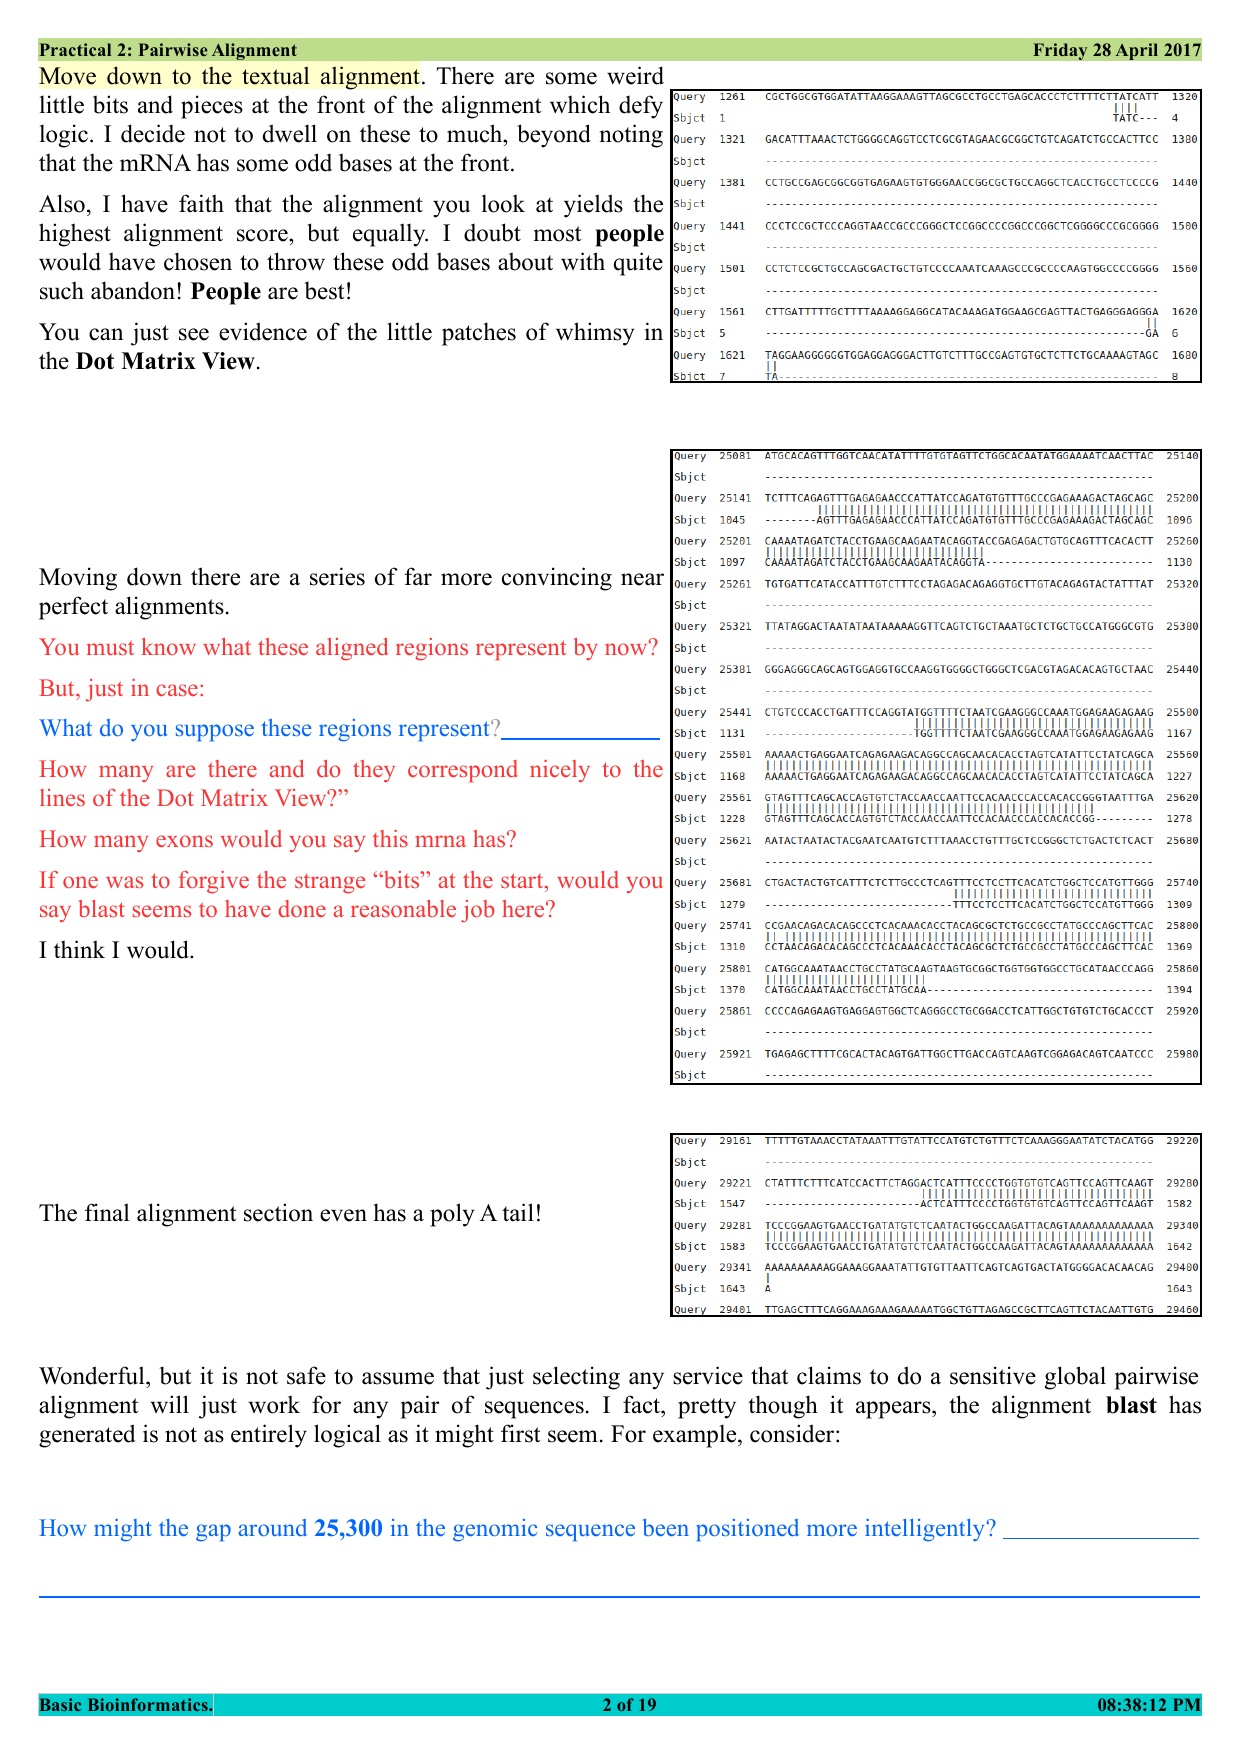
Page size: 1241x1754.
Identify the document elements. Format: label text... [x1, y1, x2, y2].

text How might the gap around 25,300 in the genomic sequence been positioned more intelligently? [38, 1512, 1202, 1542]
text I think I would. [38, 935, 670, 964]
text You must know what these aligned regions represent by now? [38, 632, 670, 661]
picture [673, 91, 1200, 381]
text How many exons would you say this mrna has? [38, 824, 670, 853]
text If one was to forgive the strange “bits” at the start, would you say blast seems to have done a reasonable job here? [38, 865, 670, 923]
text Wonderful, but it is not safe to assume that just selecting any service that claims to do a sensitive global pairwise alignment will just work for any pair of sequences. I fact, pretty though it appears, the alignment blast has generated is not as entirely logical as it might first seem. For example, consider: [38, 1361, 1202, 1448]
picture [673, 1135, 1200, 1315]
text Move down to the textual alignment. There are some weird little bits and pieces at the front of the alignment which defy logic. I decide not to dwell on these to much, beyond noting that the mRNA has some odd bases at the front. [38, 61, 1202, 177]
text The final alignment section even has a poly A tail! [38, 1197, 670, 1227]
picture [673, 451, 1200, 1083]
text How many are there and do they correspond nicely to the lines of the Dot Matrix View?” [38, 754, 670, 812]
text Also, I have faith that the alignment you look at yields the highest alignment score, but equally. I doubt most people would have chosen to throw these odd bases about with quite such abandon! People are best! [38, 188, 670, 305]
text You can just see evidence of the little patches of whimsy in the Dot Matrix View. [38, 317, 670, 375]
text What do you suppose these regions represent? [38, 713, 670, 742]
text Moving down there are a series of far more convincing near perfect alignments. [38, 562, 670, 620]
text But, just in case: [38, 672, 670, 701]
